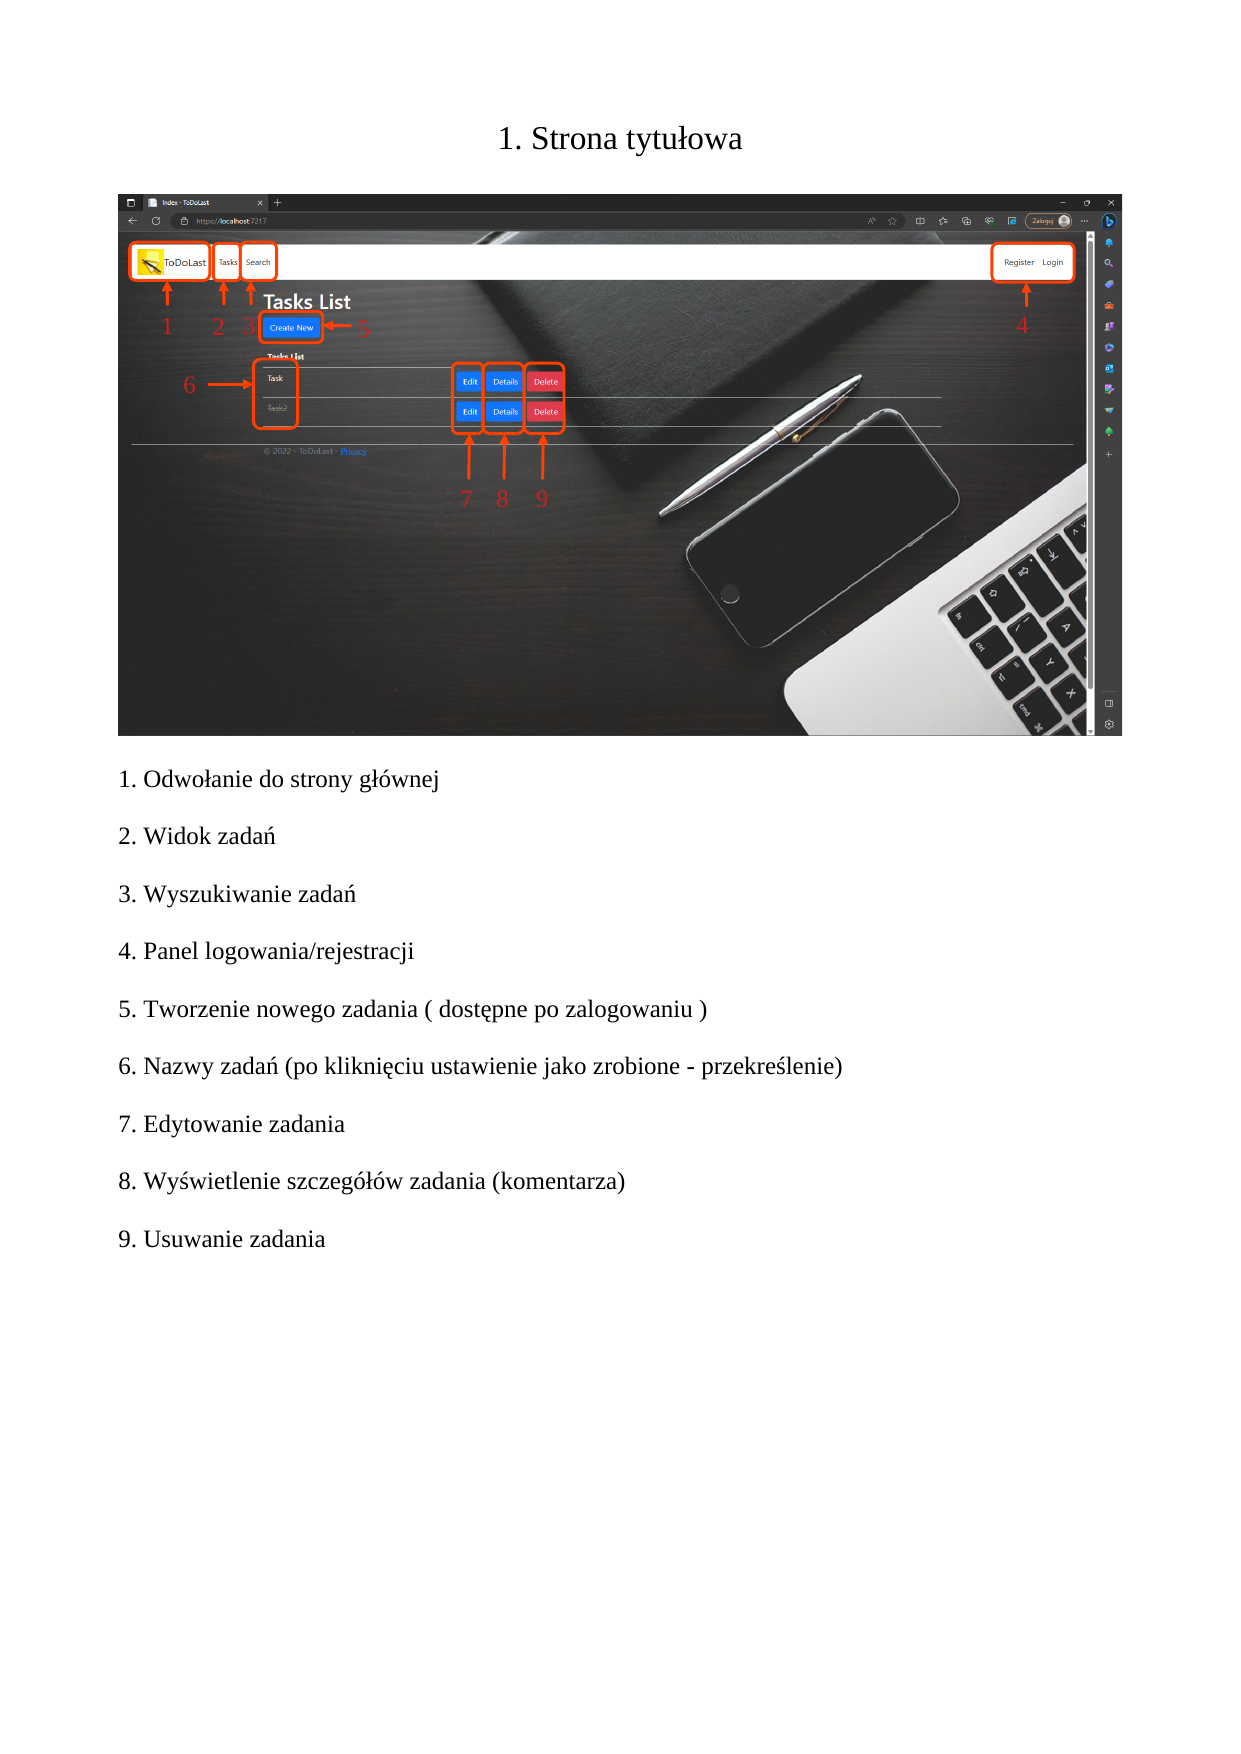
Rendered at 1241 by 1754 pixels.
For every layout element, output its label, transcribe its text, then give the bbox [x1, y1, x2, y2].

text 7. Edytowanie zadania [118, 1109, 1122, 1138]
text 3. Wyszukiwanie zadań [118, 879, 1122, 908]
text 2. Widok zadań [118, 821, 1122, 850]
text 9. Usuwanie zadania [118, 1224, 1122, 1253]
text 1. Strona tytułowa [118, 118, 1122, 156]
text 4. Panel logowania/rejestracji [118, 936, 1122, 965]
text 8. Wyświetlenie szczegółów zadania (komentarza) [118, 1166, 1122, 1195]
picture [118, 194, 1123, 736]
text 6. Nazwy zadań (po kliknięciu ustawienie jako zrobione - przekreślenie) [118, 1051, 1122, 1080]
text 1. Odwołanie do strony głównej [118, 764, 1122, 793]
text 5. Tworzenie nowego zadania ( dostępne po zalogowaniu ) [118, 994, 1122, 1023]
